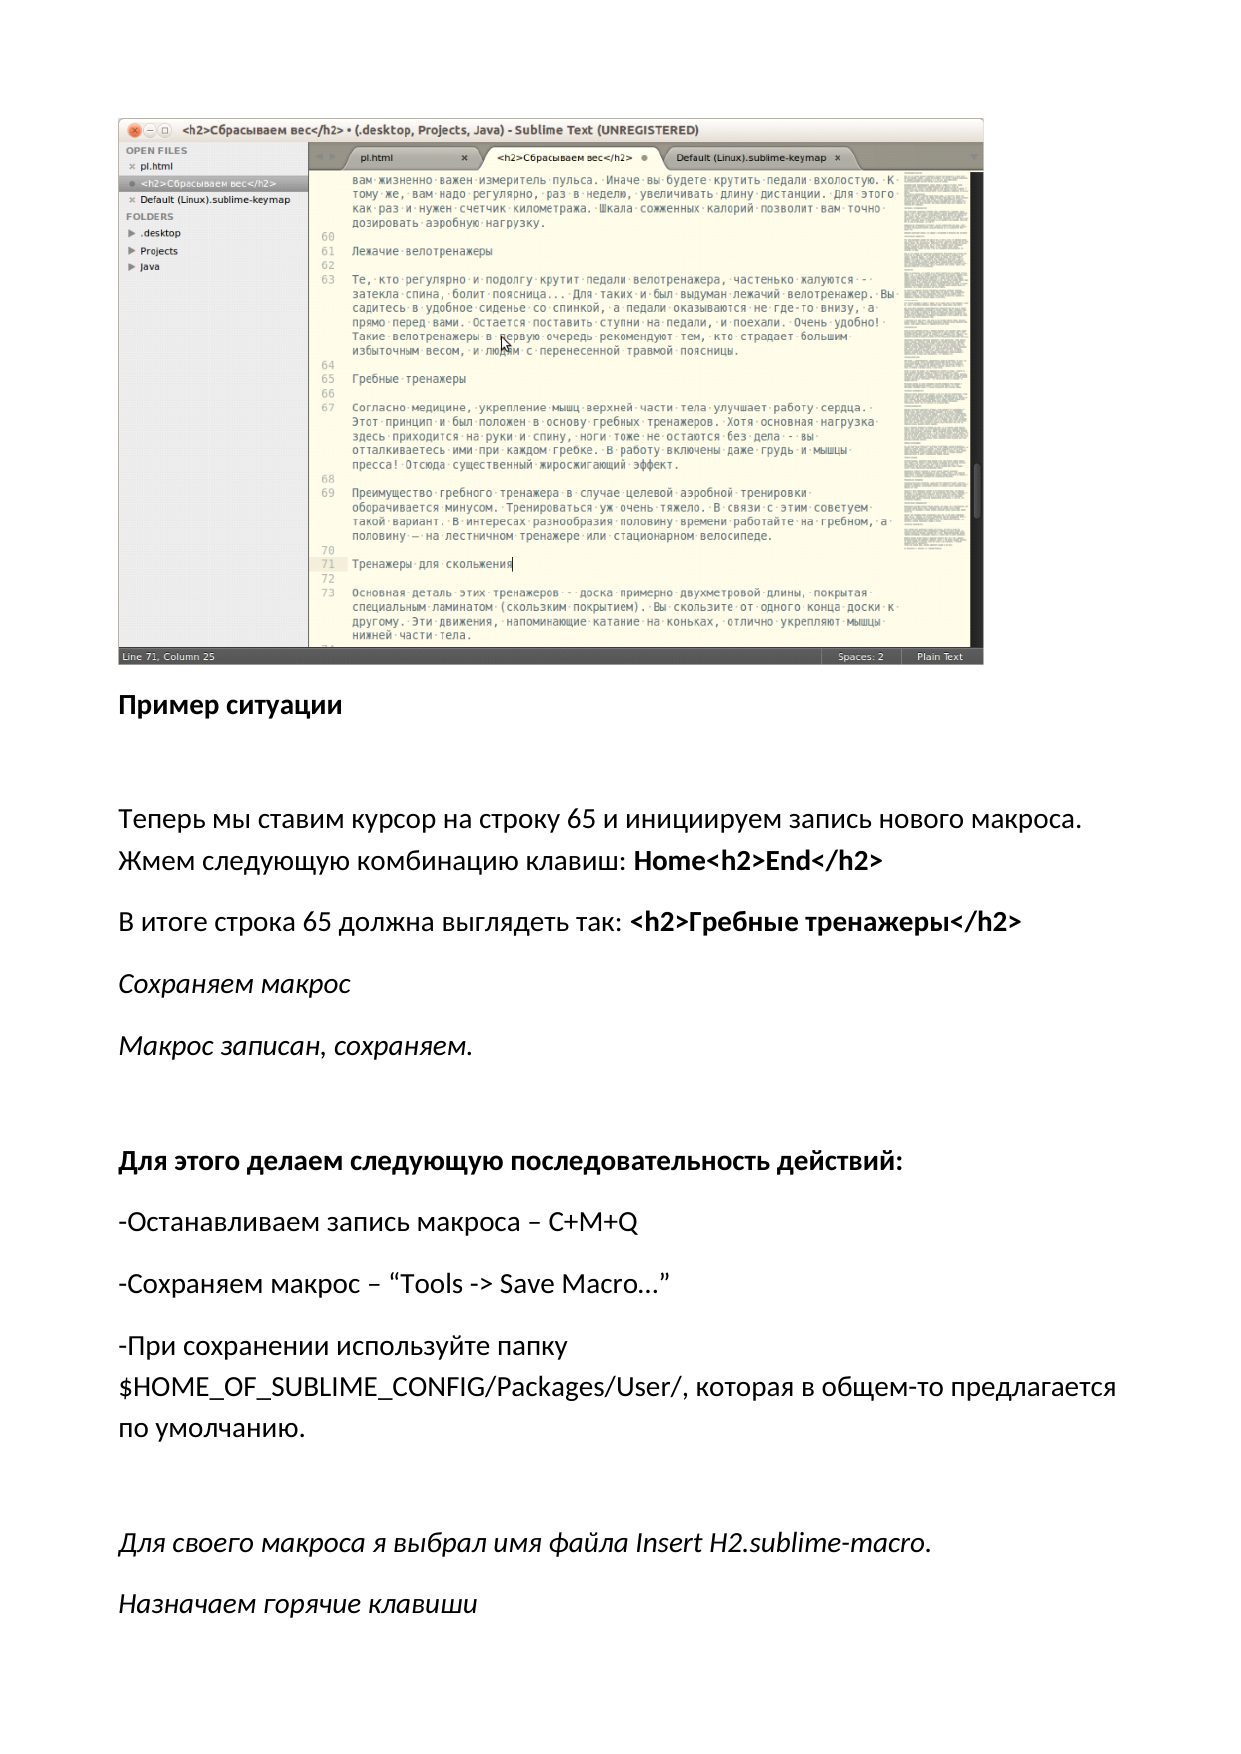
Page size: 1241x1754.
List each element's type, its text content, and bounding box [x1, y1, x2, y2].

text В итоге строка 65 должна выглядеть так: <h2>Гребные тренажеры</h2> [118, 903, 1122, 939]
text Сохраняем макрос [118, 965, 1122, 1001]
text Пример ситуации [118, 686, 1122, 721]
text -Сохраняем макрос – “Tools -> Save Macro…” [118, 1265, 1122, 1301]
text Назначаем горячие клавиши [118, 1585, 1122, 1621]
text Теперь мы ставим курсор на строку 65 и инициируем запись нового макроса. Жмем следующую комбинацию клавиш: Home<h2>End</h2> [118, 801, 1122, 877]
text -При сохранении используйте папку $HOME_OF_SUBLIME_CONFIG/Packages/User/, которая в общем-то предлагается по умолчанию. [118, 1327, 1122, 1444]
text Для своего макроса я выбрал имя файла Insert H2.sublime-macro. [118, 1524, 1122, 1559]
text Макрос записан, сохраняем. [118, 1027, 1122, 1062]
text -Останавливаем запись макроса – C+M+Q [118, 1203, 1122, 1239]
text Для этого делаем следующую последовательность действий: [118, 1142, 1122, 1177]
